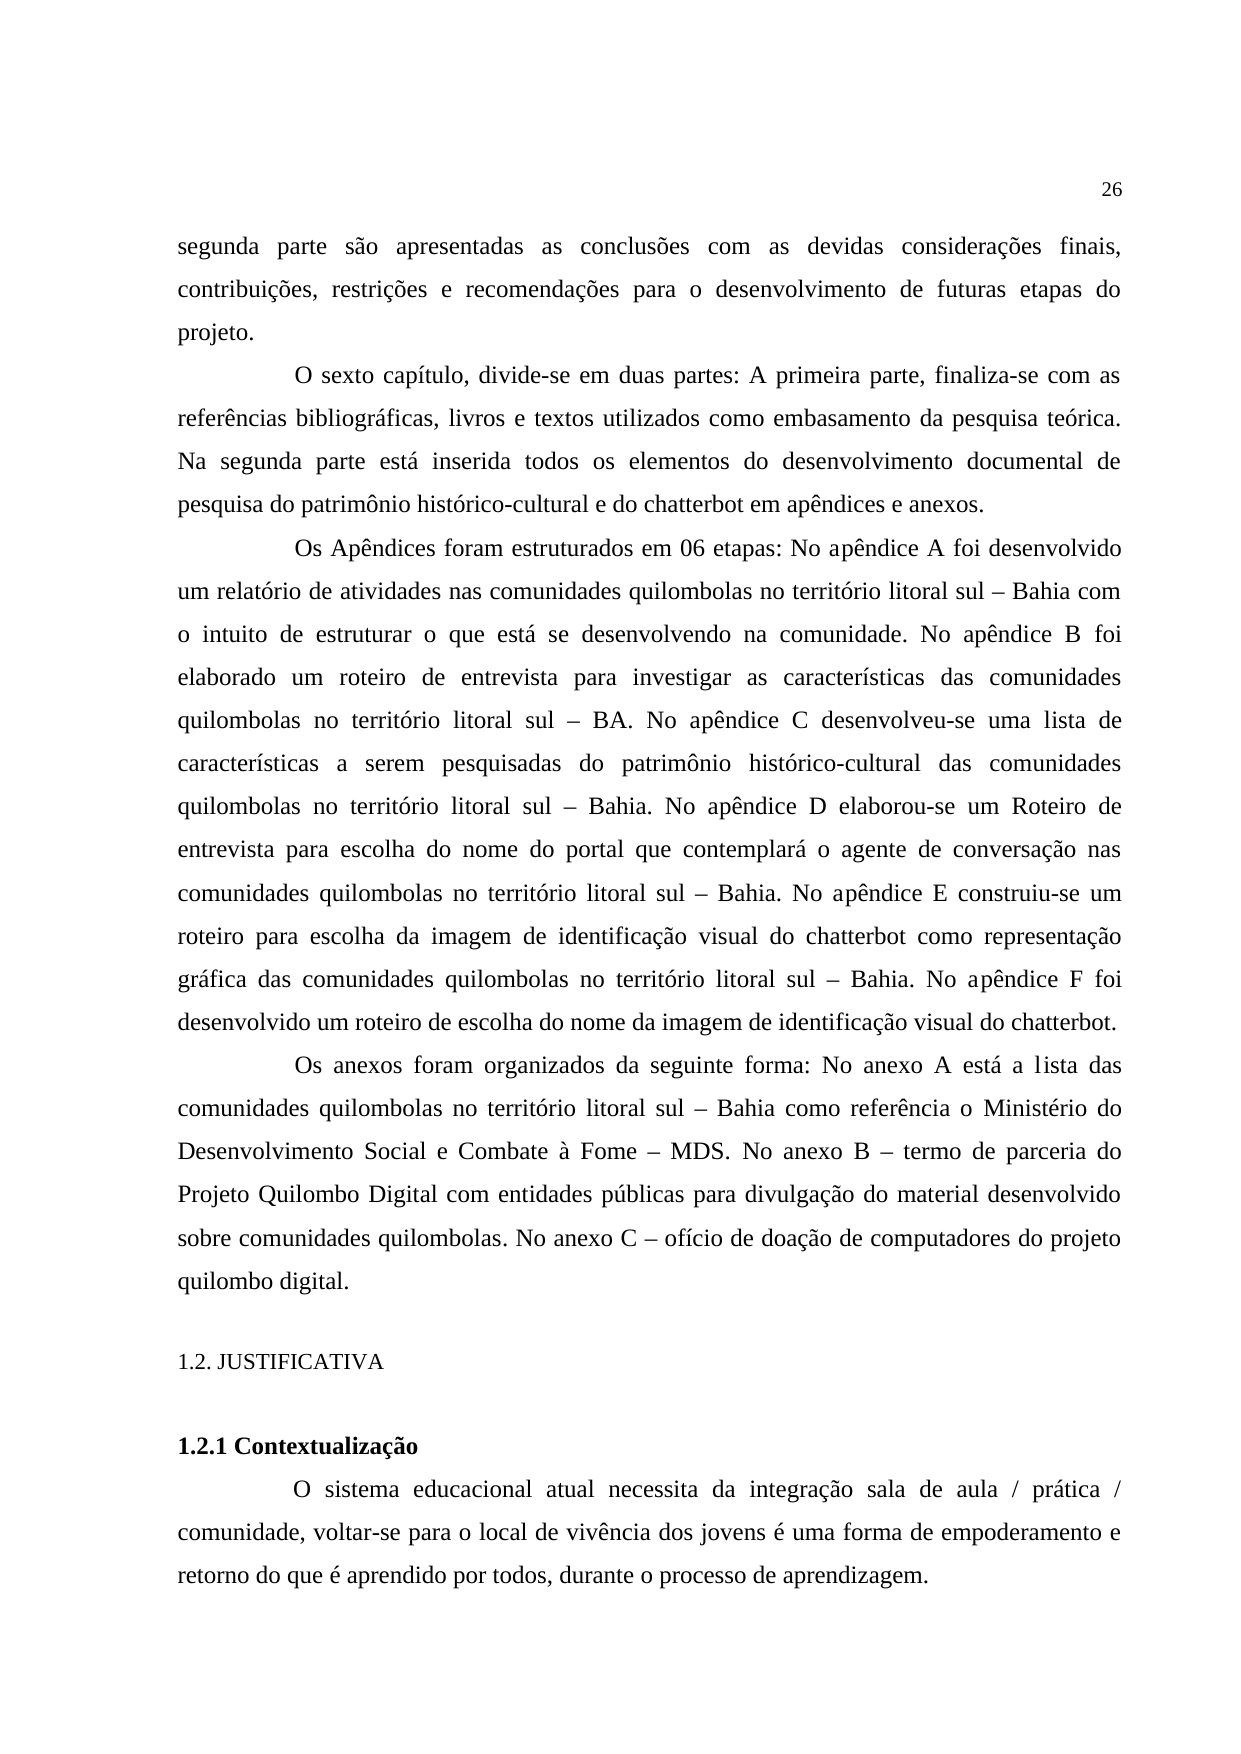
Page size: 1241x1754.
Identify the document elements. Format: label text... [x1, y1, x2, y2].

text 1.2. JUSTIFICATIVA [177, 1348, 1122, 1375]
text 1.2.1 Contextualização [177, 1431, 1122, 1460]
text Os anexos foram organizados da seguinte forma: No anexo A está a lista das comunidades quilombolas no território litoral sul – Bahia como referência o Ministério do Desenvolvimento Social e Combate à Fome – MDS. No anexo B – termo de parceria do Projeto Quilombo Digital com entidades públicas para divulgação do material desenvolvido sobre comunidades quilombolas. No anexo C – ofício de doação de computadores do projeto quilombo digital. [177, 1050, 1122, 1294]
text O sistema educacional atual necessita da integração sala de aula / prática / comunidade, voltar-se para o local de vivência dos jovens é uma forma de empoderamento e retorno do que é aprendido por todos, durante o processo de aprendizagem. [177, 1474, 1122, 1589]
text segunda parte são apresentadas as conclusões com as devidas considerações finais, contribuições, restrições e recomendações para o desenvolvimento de futuras etapas do projeto. [177, 231, 1122, 346]
text O sexto capítulo, divide-se em duas partes: A primeira parte, finaliza-se com as referências bibliográficas, livros e textos utilizados como embasamento da pesquisa teórica. Na segunda parte está inserida todos os elementos do desenvolvimento documental de pesquisa do patrimônio histórico-cultural e do chatterbot em apêndices e anexos. [177, 360, 1122, 518]
text Os Apêndices foram estruturados em 06 etapas: No apêndice A foi desenvolvido um relatório de atividades nas comunidades quilombolas no território litoral sul – Bahia com o intuito de estruturar o que está se desenvolvendo na comunidade. No apêndice B foi elaborado um roteiro de entrevista para investigar as características das comunidades quilombolas no território litoral sul – BA. No apêndice C desenvolveu-se uma lista de características a serem pesquisadas do patrimônio histórico-cultural das comunidades quilombolas no território litoral sul – Bahia. No apêndice D elaborou-se um Roteiro de entrevista para escolha do nome do portal que contemplará o agente de conversação nas comunidades quilombolas no território litoral sul – Bahia. No apêndice E construiu-se um roteiro para escolha da imagem de identificação visual do chatterbot como representação gráfica das comunidades quilombolas no território litoral sul – Bahia. No apêndice F foi desenvolvido um roteiro de escolha do nome da imagem de identificação visual do chatterbot. [177, 533, 1122, 1036]
